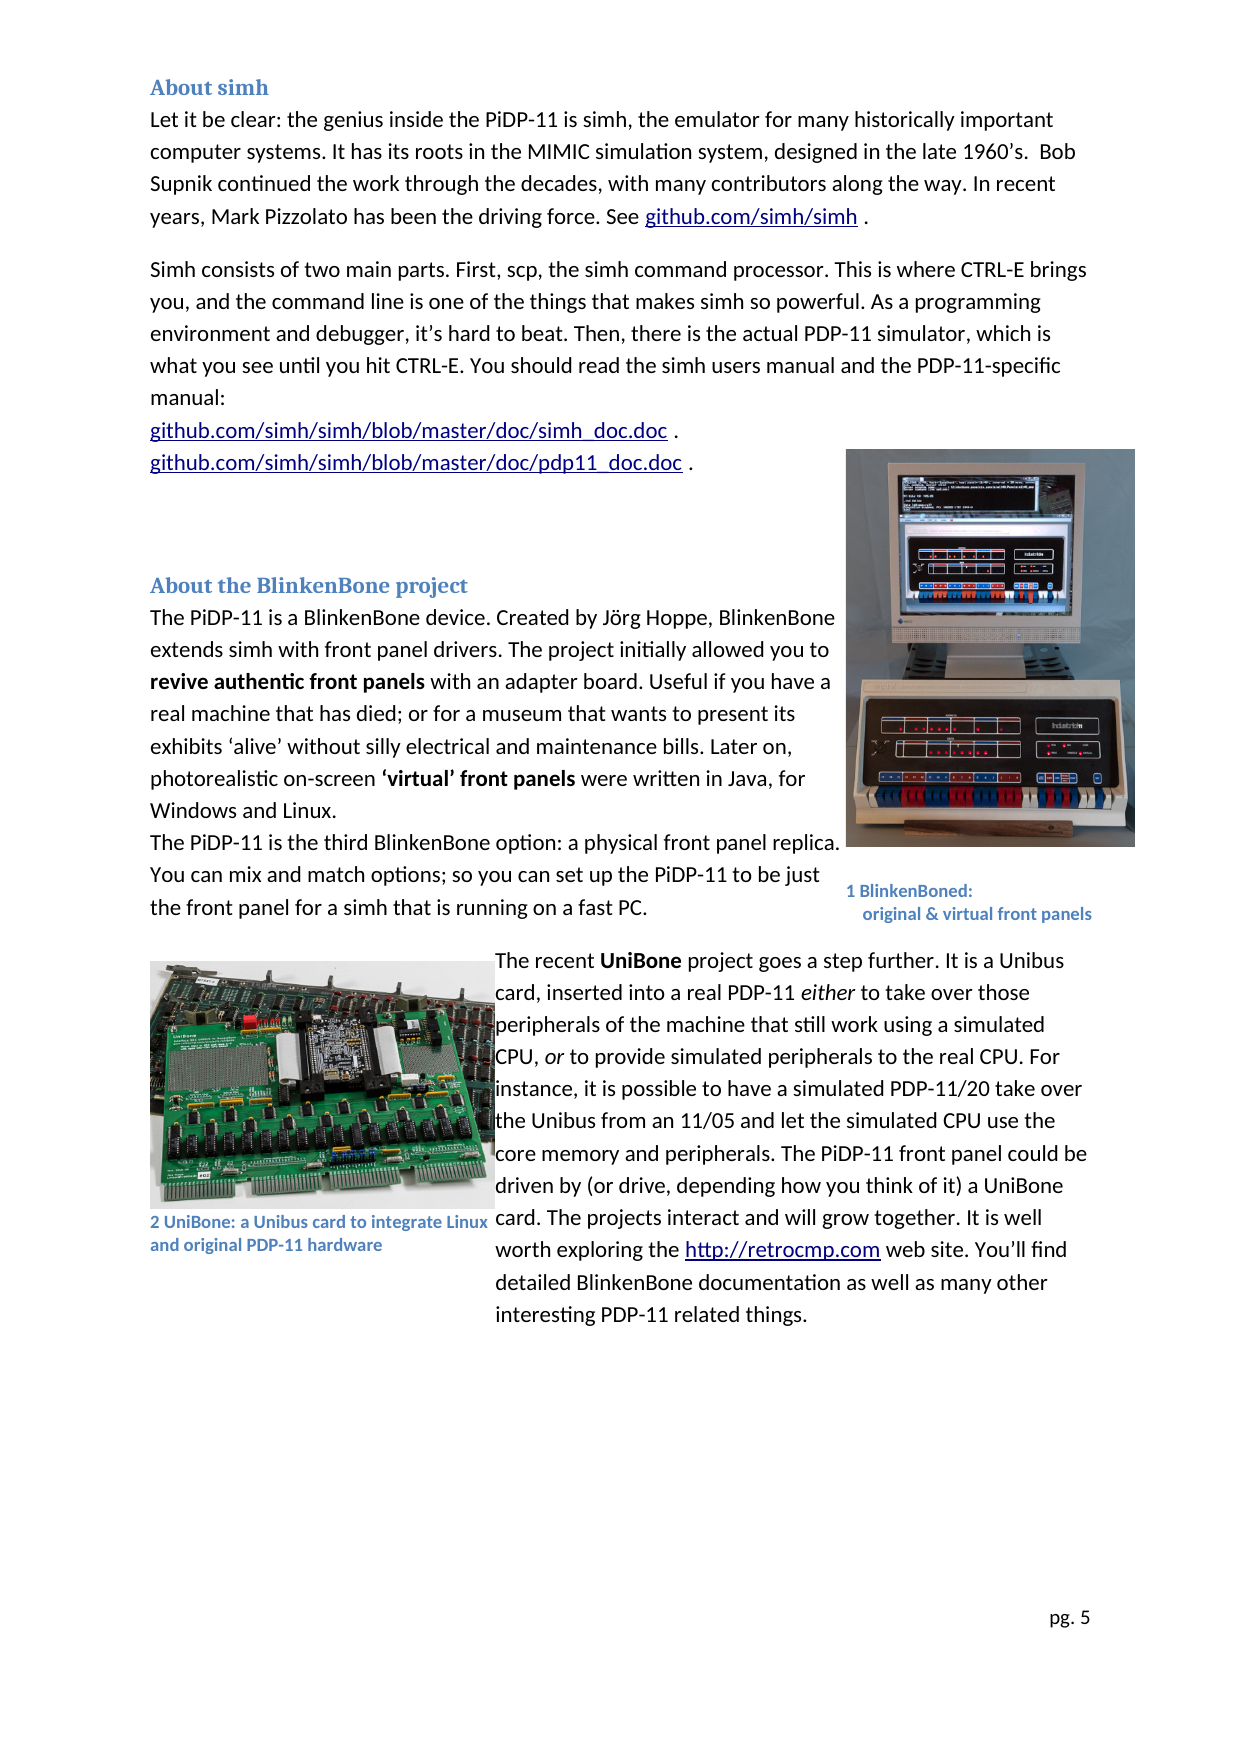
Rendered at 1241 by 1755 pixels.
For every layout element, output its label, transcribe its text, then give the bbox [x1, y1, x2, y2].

text 1 BlinkenBoned: original & virtual front panels [846, 879, 1134, 925]
text Simh consists of two main parts. First, scp, the simh command processor. This is where CTRL-E brings you, and the command line is one of the things that makes simh so powerful. As a programming environment and debugger, it’s hard to beat. Then, there is the actual PDP-11 simulator, which is what you see until you hit CTRL-E. You should read the simh users manual and the PDP-11-specific manual: github.com/simh/simh/blob/master/doc/simh_doc.doc . github.com/simh/simh/blob/master/doc/pdp11_doc.doc . [150, 255, 1090, 476]
text 2 UniBone: a Unibus card to integrate Linux and original PDP-11 hardware [150, 1210, 495, 1256]
text About the BlinkenBone project [150, 573, 845, 599]
text Let it be clear: the genius inside the PiDP-11 is simh, the emulator for many historically important computer systems. It has its roots in the MIMIC simulation system, designed in the late 1960’s. Bob Supnik continued the work through the decades, with many contributors along the way. In recent years, Mark Pizzolato has been the driving force. See github.com/simh/simh . [150, 105, 1090, 230]
text The PiDP-11 is a BlinkenBone device. Created by Jörg Hoppe, BlinkenBone extends simh with front panel drivers. The project initially allowed you to revive authentic front panels with an adapter board. Useful if you have a real machine that has died; or for a museum that wants to present its exhibits ‘alive’ without silly electrical and maintenance bills. Later on, photorealistic on-screen ‘virtual’ front panels were written in Java, for Windows and Linux. The PiDP-11 is the third BlinkenBone option: a physical front panel replica. You can mix and match options; so you can set up the PiDP-11 to be just the front panel for a simh that is running on a fast PC. [150, 603, 1090, 921]
text The recent UniBone project goes a step further. It is a Unibus card, inserted into a real PDP-11 either to take over those peripherals of the machine that still work using a simulated CPU, or to provide simulated peripherals to the real CPU. For instance, it is possible to have a simulated PDP-11/20 take over the Unibus from an 11/05 and let the simulated CPU use the core memory and peripherals. The PiDP-11 front panel could be driven by (or drive, depending how you think of it) a UniBone card. The projects interact and will grow together. It is well worth exploring the http://retrocmp.com web site. You’ll find detailed BlinkenBone documentation as well as many other interesting PDP-11 related things. [150, 946, 1090, 1328]
text About simh [150, 75, 1090, 101]
